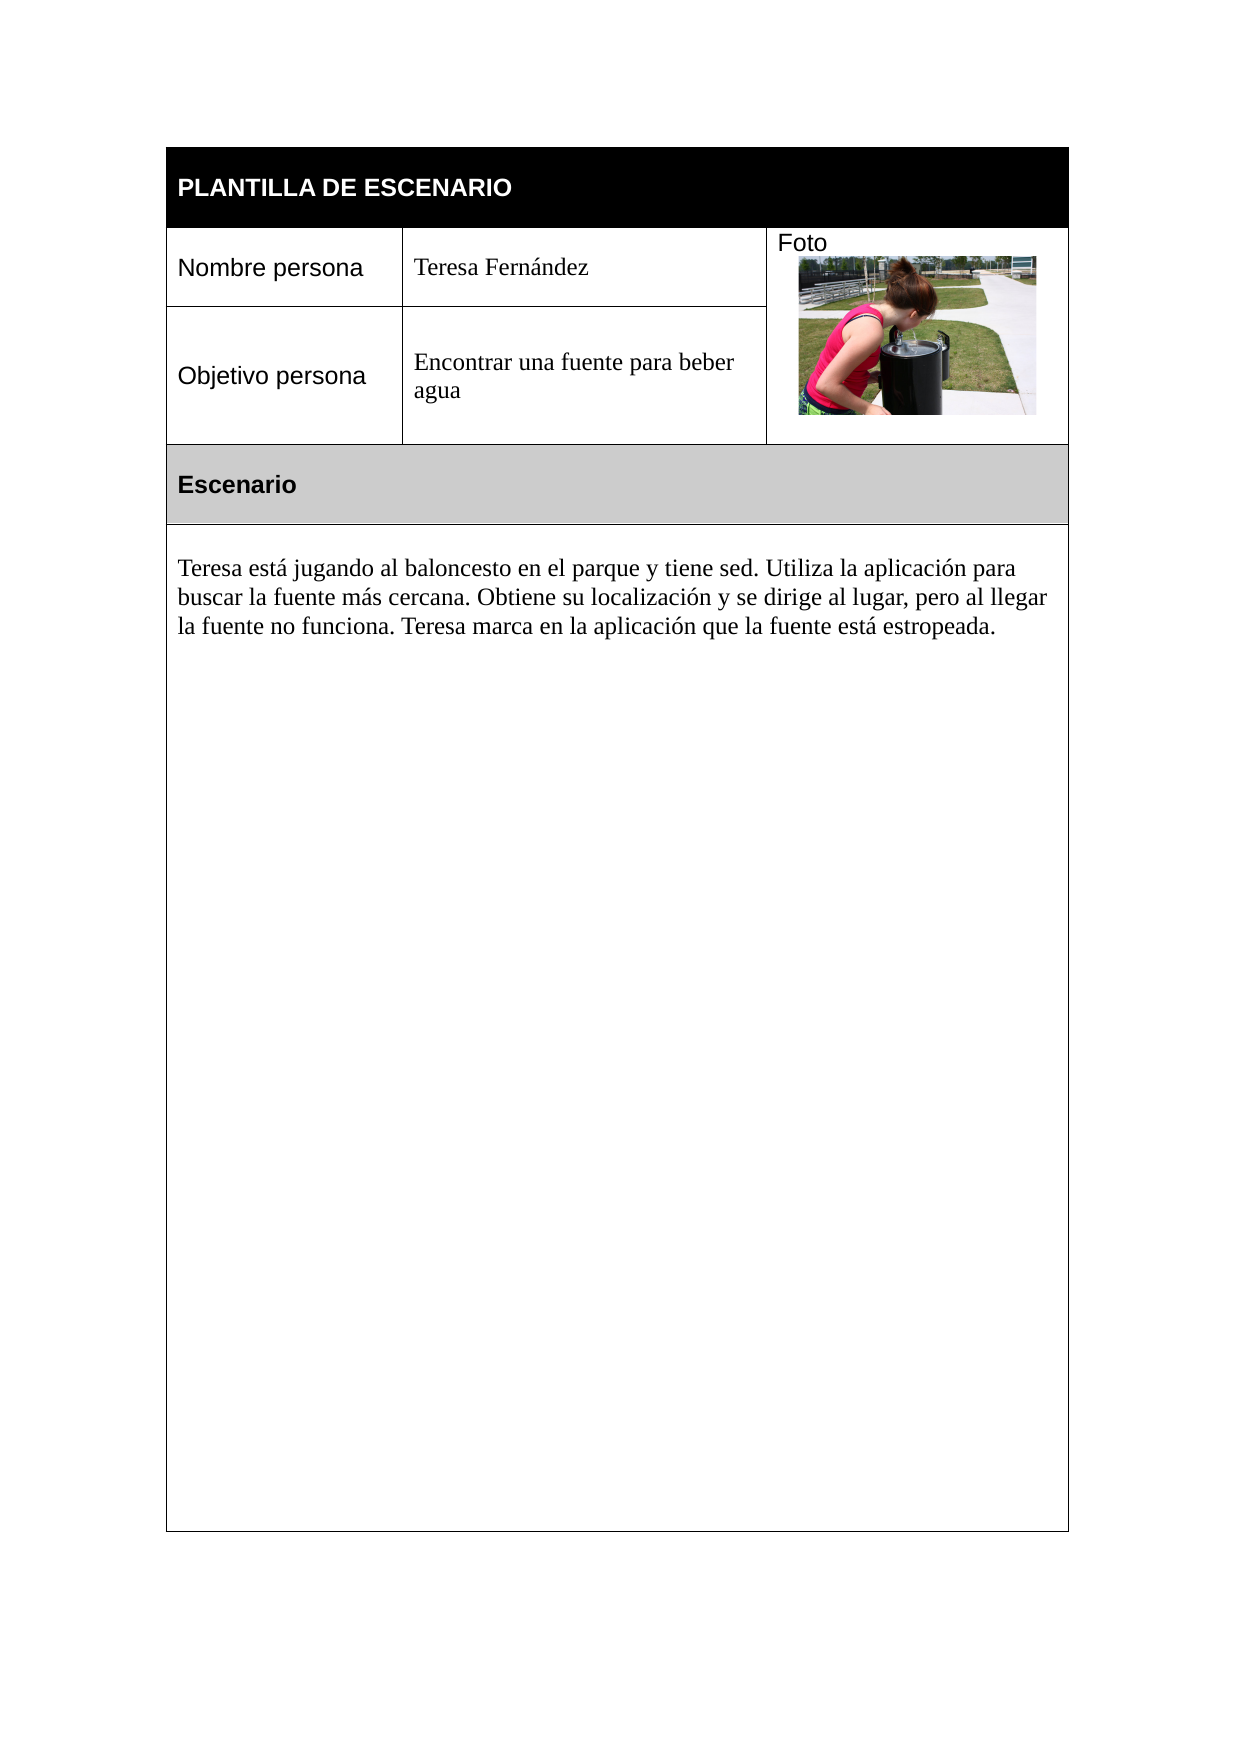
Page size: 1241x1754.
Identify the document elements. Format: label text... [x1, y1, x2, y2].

table_cell Escenario [167, 445, 1068, 523]
table_cell Encontrar una fuente para beber agua [403, 307, 766, 444]
table_cell Nombre persona [167, 228, 402, 306]
picture [798, 256, 1037, 415]
table_cell Teresa Fernández [403, 228, 766, 306]
table_header PLANTILLA DE ESCENARIO [167, 148, 1068, 227]
table_cell Objetivo persona [167, 307, 402, 444]
table_cell Teresa está jugando al baloncesto en el parque y tiene sed. Utiliza la aplicación para buscar la fuente más cercana. Obtiene su localización y se dirige al lugar, pero al llegar la fuente no funciona. Teresa marca en la aplicación que la fuente está estropeada. [167, 525, 1068, 1531]
table_cell Foto [767, 228, 1068, 444]
